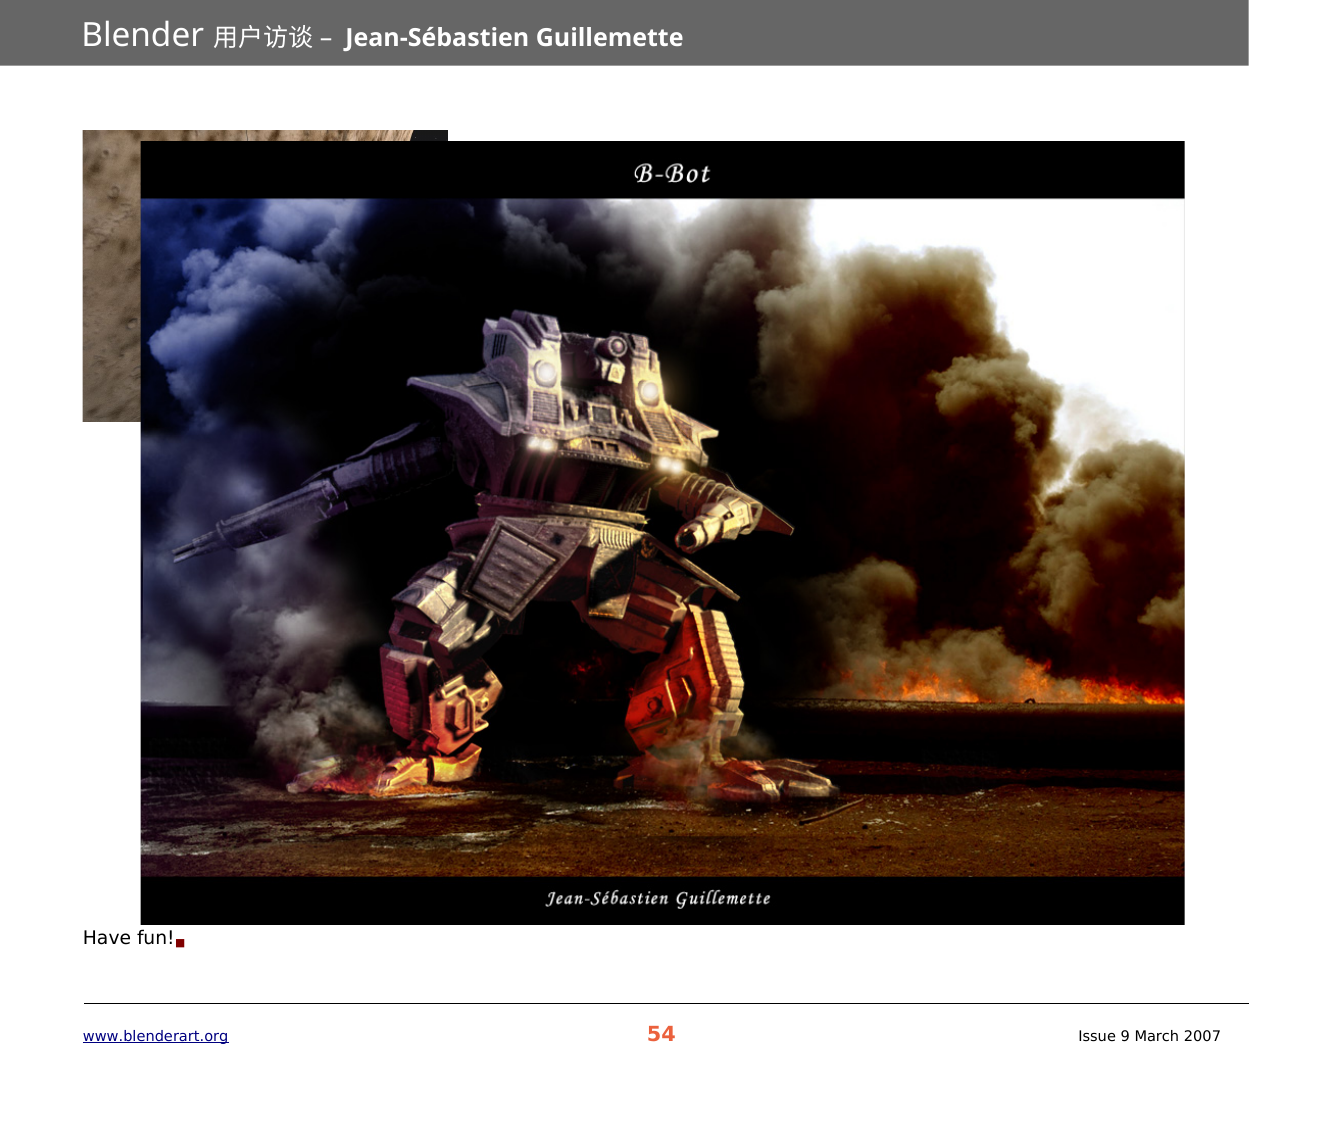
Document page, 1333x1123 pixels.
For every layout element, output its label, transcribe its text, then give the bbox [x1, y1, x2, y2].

picture [82, 130, 1185, 925]
text Have fun!■ [83, 422, 448, 950]
text [83, 118, 448, 130]
